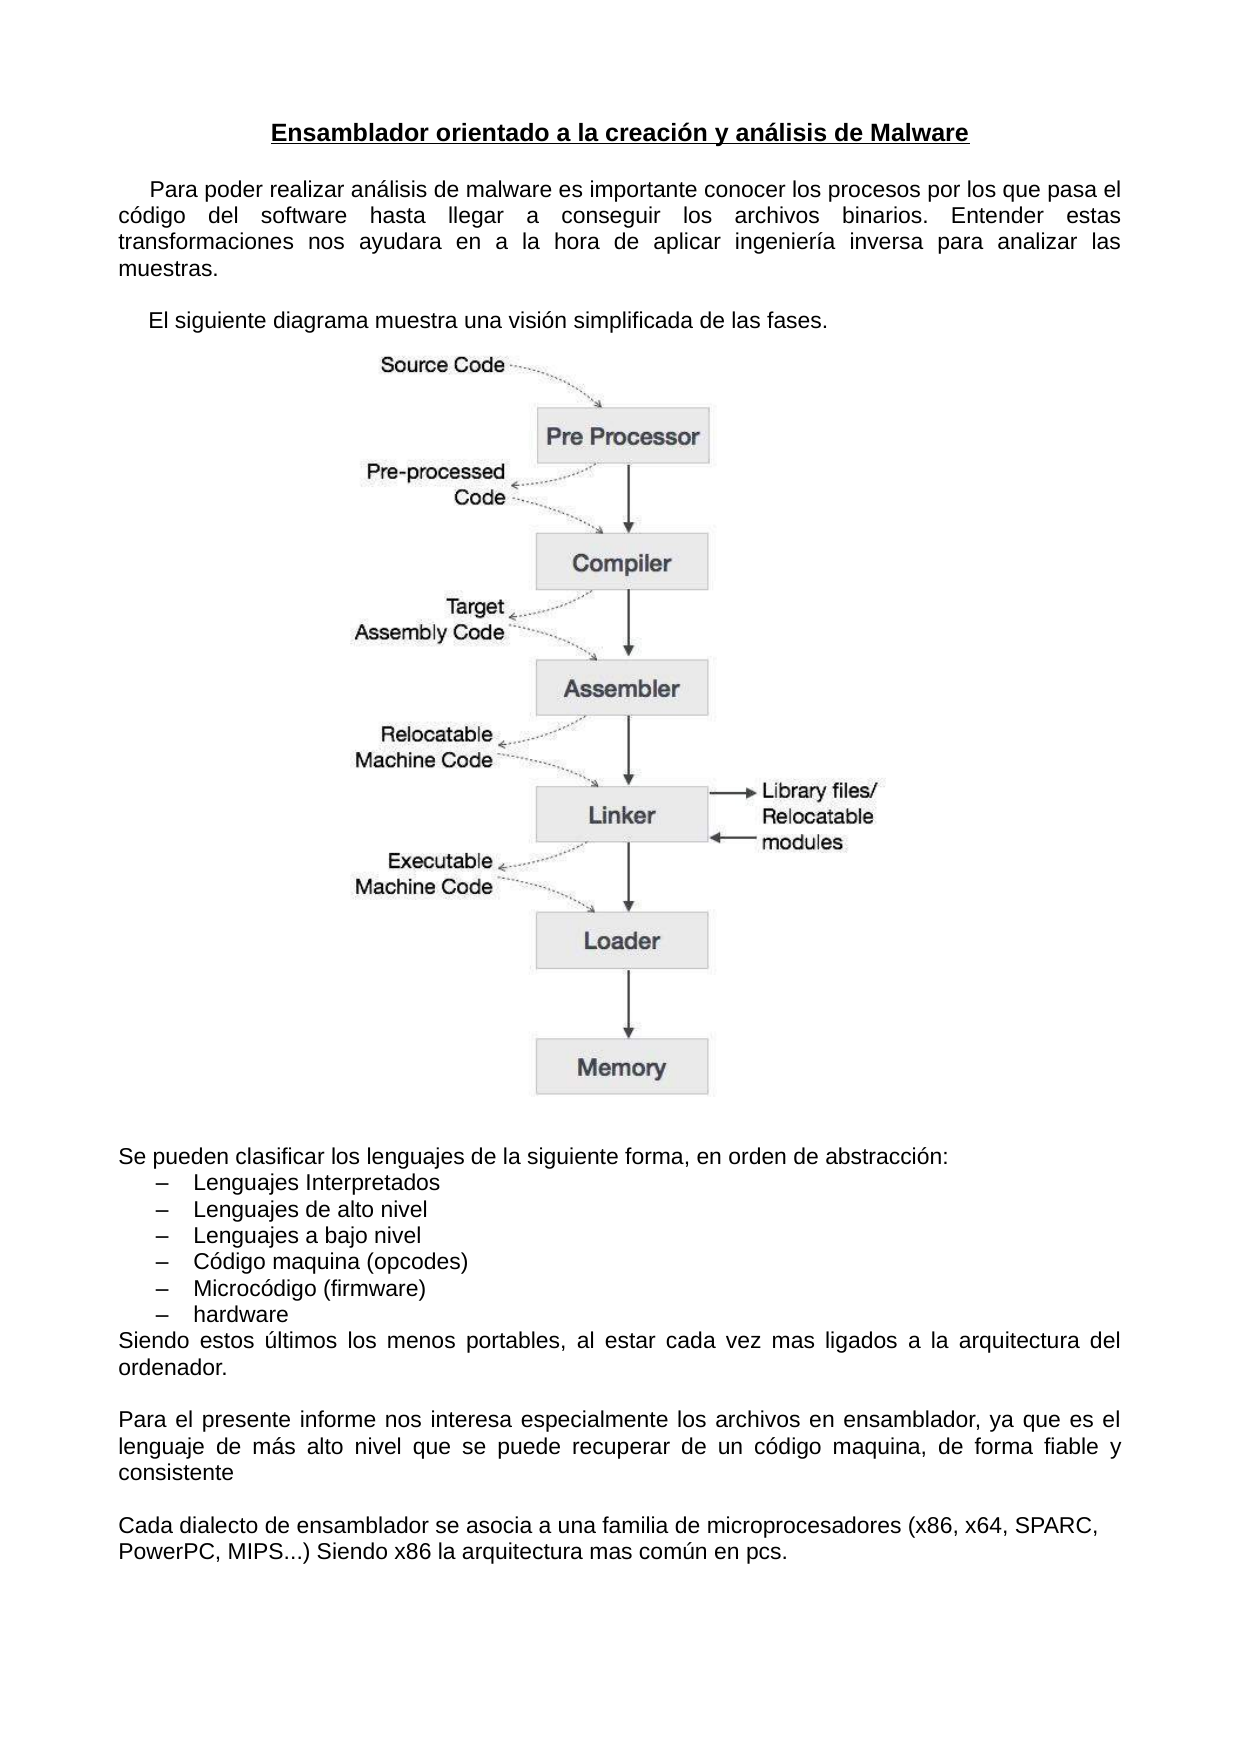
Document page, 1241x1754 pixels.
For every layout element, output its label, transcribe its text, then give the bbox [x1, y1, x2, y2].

list hardware [156, 1301, 1122, 1327]
list Lenguajes a bajo nivel [156, 1222, 1122, 1248]
text Cada dialecto de ensamblador se asocia a una familia de microprocesadores (x86, x64, SPARC, PowerPC, MIPS...) Siendo x86 la arquitectura mas común en pcs. [118, 1512, 1122, 1564]
list Lenguajes de alto nivel [156, 1196, 1122, 1222]
text Se pueden clasificar los lenguajes de la siguiente forma, en orden de abstracción: [118, 1143, 1122, 1169]
text El siguiente diagrama muestra una visión simplificada de las fases. [118, 307, 1122, 334]
list Microcódigo (firmware) [156, 1275, 1122, 1301]
list Lenguajes Interpretados [156, 1169, 1122, 1196]
list Código maquina (opcodes) [156, 1248, 1122, 1275]
picture [341, 337, 899, 1104]
text Para poder realizar análisis de malware es importante conocer los procesos por los que pasa el código del software hasta llegar a conseguir los archivos binarios. Entender estas transformaciones nos ayudara en a la hora de aplicar ingeniería inversa para analizar las muestras. [118, 176, 1122, 281]
text Para el presente informe nos interesa especialmente los archivos en ensamblador, ya que es el lenguaje de más alto nivel que se puede recuperar de un código maquina, de forma fiable y consistente [118, 1406, 1122, 1486]
text Ensamblador orientado a la creación y análisis de Malware [118, 118, 1122, 147]
text Siendo estos últimos los menos portables, al estar cada vez mas ligados a la arquitectura del ordenador. [118, 1327, 1122, 1380]
